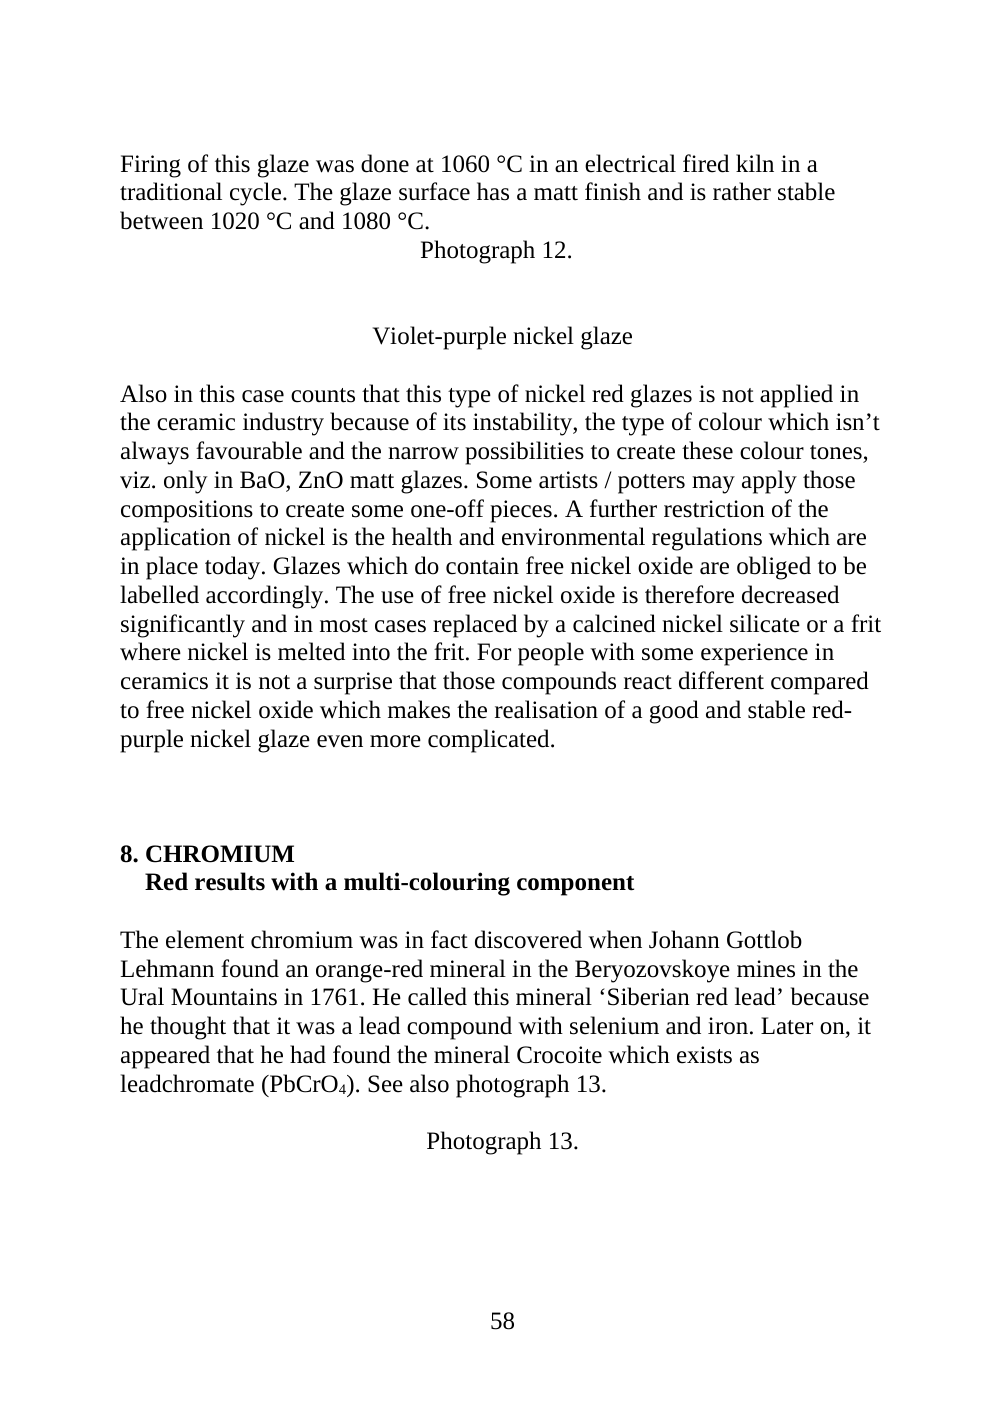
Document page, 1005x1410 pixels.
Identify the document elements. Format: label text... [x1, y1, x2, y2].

text The element chromium was in fact discovered when Johann Gottlob Lehmann found an orange-red mineral in the Beryozovskoye mines in the Ural Mountains in 1761. He called this mineral ‘Siberian red lead’ because he thought that it was a lead compound with selenium and iron. Later on, it appeared that he had found the mineral Crocoite which exists as leadchromate (PbCrO4). See also photograph 13. [120, 925, 885, 1097]
text Photograph 12. [176, 235, 885, 264]
text Red results with a multi-colouring component [120, 867, 885, 896]
text Also in this case counts that this type of nickel red glazes is not applied in the ceramic industry because of its instability, the type of colour which isn’t always favourable and the narrow possibilities to create these colour tones, viz. only in BaO, ZnO matt glazes. Some artists / potters may apply those compositions to create some one-off pieces. A further restriction of the application of nickel is the health and environmental regulations which are in place today. Glazes which do contain free nickel oxide are obliged to be labelled accordingly. The use of free nickel oxide is therefore decreased significantly and in most cases replaced by a calcined nickel silicate or a frit where nickel is melted into the frit. For people with some experience in ceramics it is not a surprise that those compounds react different compared to free nickel oxide which makes the realisation of a good and stable red-purple nickel glaze even more complicated. [120, 379, 885, 752]
text Violet-purple nickel glaze [120, 321, 885, 350]
text 8. CHROMIUM [120, 839, 885, 867]
text Photograph 13. [176, 1126, 885, 1155]
text Firing of this glaze was done at 1060 °C in an electrical fired kiln in a traditional cycle. The glaze surface has a matt finish and is rather stable between 1020 °C and 1080 °C. [120, 149, 885, 235]
